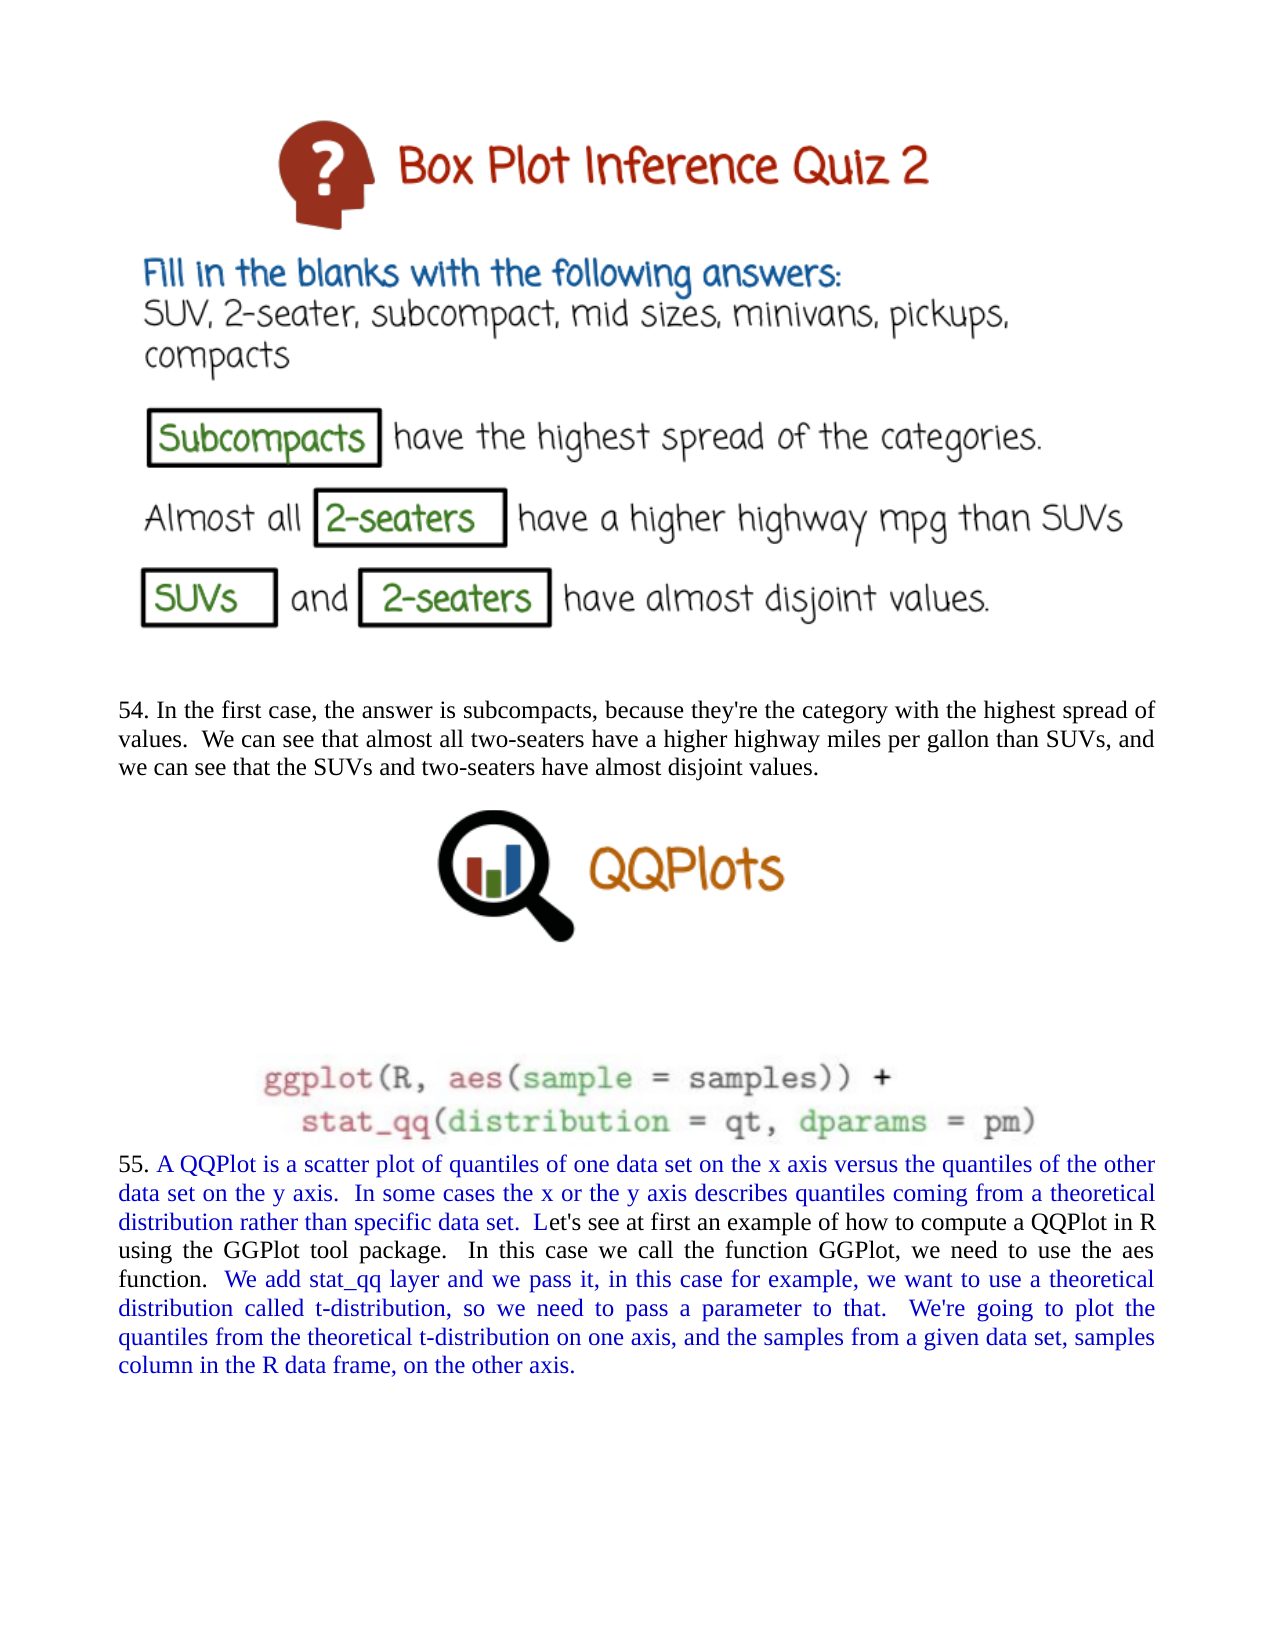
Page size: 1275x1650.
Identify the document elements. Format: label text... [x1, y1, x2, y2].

picture [118, 118, 1157, 638]
text 55. A QQPlot is a scatter plot of quantiles of one data set on the x axis versus the quantiles of the other data set on the y axis. In some cases the x or the y axis describes quantiles coming from a theoretical distribution rather than specific data set. Let's see at first an example of how to compute a QQPlot in R using the GGPlot tool package. In this case we call the function GGPlot, we need to use the aes function. We add stat_qq layer and we pass it, in this case for example, we want to use a theoretical distribution called t-distribution, so we need to pass a parameter to that. We're going to plot the quantiles from the theoretical t-distribution on one axis, and the samples from a given data set, samples column in the R data frame, on the other axis. [118, 1089, 1157, 1379]
text 54. In the first case, the answer is subcompacts, because they're the category with the highest spread of values. We can see that almost all two-seaters have a higher highway miles per gallon than SUVs, and we can see that the SUVs and two-seaters have almost disjoint values. [118, 695, 1157, 781]
picture [225, 810, 1050, 1149]
